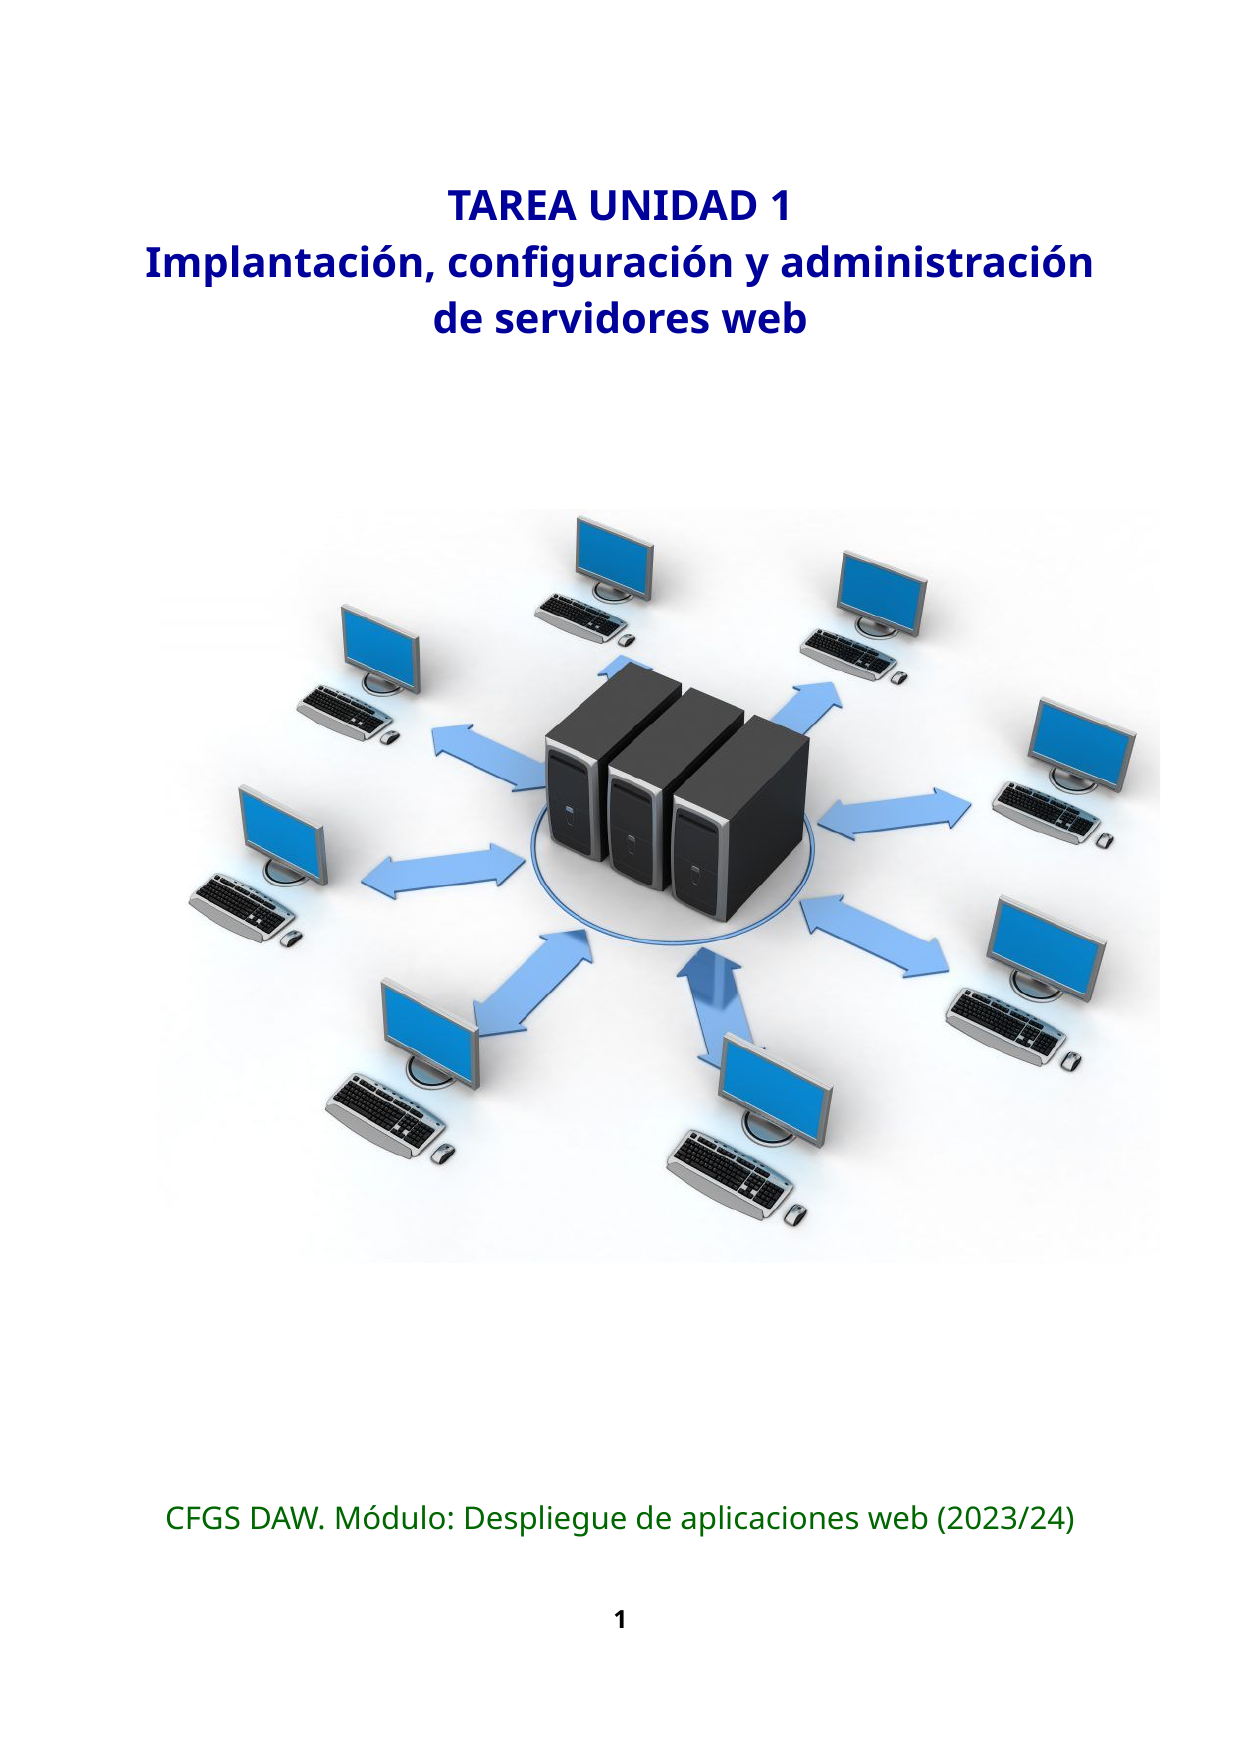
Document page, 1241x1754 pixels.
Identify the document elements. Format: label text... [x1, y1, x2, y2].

text CFGS DAW. Módulo: Despliegue de aplicaciones web (2023/24) [118, 1496, 1122, 1538]
picture [156, 509, 1160, 1263]
text TAREA UNIDAD 1 [118, 176, 1122, 232]
text Implantación, configuración y administración de servidores web [118, 232, 1122, 346]
